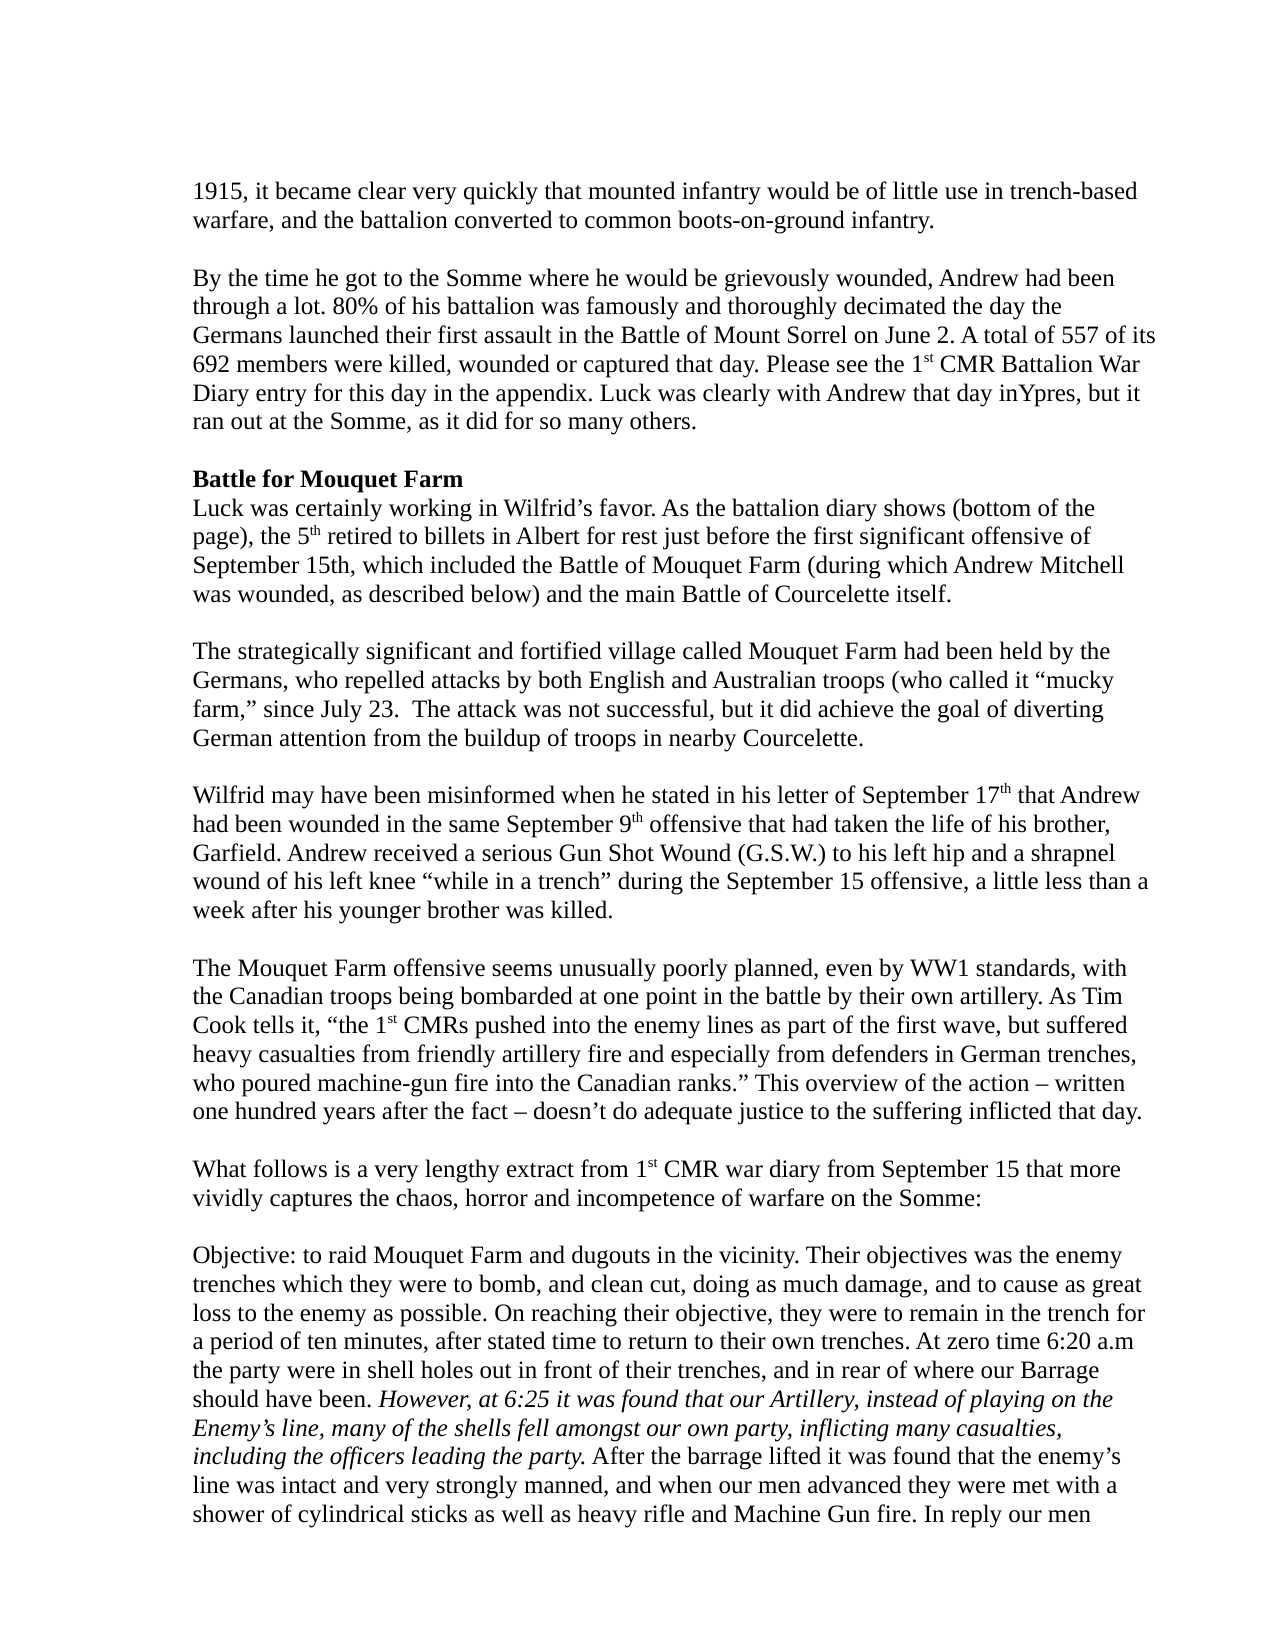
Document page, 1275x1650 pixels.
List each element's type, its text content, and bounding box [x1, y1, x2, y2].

text By the time he got to the Somme where he would be grievously wounded, Andrew had been through a lot. 80% of his battalion was famously and thoroughly decimated the day the Germans launched their first assault in the Battle of Mount Sorrel on June 2. A total of 557 of its 692 members were killed, wounded or captured that day. Please see the 1st CMR Battalion War Diary entry for this day in the appendix. Luck was clearly with Andrew that day inYpres, but it ran out at the Somme, as it did for so many others. [192, 263, 1158, 435]
text The strategically significant and fortified village called Mouquet Farm had been held by the Germans, who repelled attacks by both English and Australian troops (who called it “mucky farm,” since July 23. The attack was not successful, but it did achieve the goal of diverting German attention from the buildup of troops in nearby Courcelette. [192, 636, 1158, 751]
text Battle for Mouquet Farm [192, 464, 1158, 493]
text The Mouquet Farm offensive seems unusually poorly planned, even by WW1 standards, with the Canadian troops being bombarded at one point in the battle by their own artillery. As Tim Cook tells it, “the 1st CMRs pushed into the enemy lines as part of the first wave, but suffered heavy casualties from friendly artillery fire and especially from defenders in German trenches, who poured machine-gun fire into the Canadian ranks.” This overview of the action – written one hundred years after the fact – doesn’t do adequate justice to the suffering inflicted that day. [192, 953, 1158, 1125]
text Luck was certainly working in Wilfrid’s favor. As the battalion diary shows (bottom of the page), the 5th retired to billets in Albert for rest just before the first significant offensive of September 15th, which included the Battle of Mouquet Farm (during which Andrew Mitchell was wounded, as described below) and the main Battle of Courcelette itself. [192, 493, 1158, 608]
text What follows is a very lengthy extract from 1st CMR war diary from September 15 that more vividly captures the chaos, horror and incompetence of warfare on the Somme: [192, 1154, 1158, 1211]
text 1915, it became clear very quickly that mounted infantry would be of little use in trench-based warfare, and the battalion converted to common boots-on-ground infantry. [192, 176, 1158, 234]
text Wilfrid may have been misinformed when he stated in his letter of September 17th that Andrew had been wounded in the same September 9th offensive that had taken the life of his brother, Garfield. Andrew received a serious Gun Shot Wound (G.S.W.) to his left hip and a shrapnel wound of his left knee “while in a trench” during the September 15 offensive, a little less than a week after his younger brother was killed. [192, 780, 1158, 924]
text Objective: to raid Mouquet Farm and dugouts in the vicinity. Their objectives was the enemy trenches which they were to bomb, and clean cut, doing as much damage, and to cause as great loss to the enemy as possible. On reaching their objective, they were to remain in the trench for a period of ten minutes, after stated time to return to their own trenches. At zero time 6:20 a.m the party were in shell holes out in front of their trenches, and in rear of where our Barrage should have been. However, at 6:25 it was found that our Artillery, instead of playing on the Enemy’s line, many of the shells fell amongst our own party, inflicting many casualties, including the officers leading the party. After the barrage lifted it was found that the enemy’s line was intact and very strongly manned, and when our men advanced they were met with a shower of cylindrical sticks as well as heavy rifle and Machine Gun fire. In reply our men [192, 1240, 1158, 1528]
